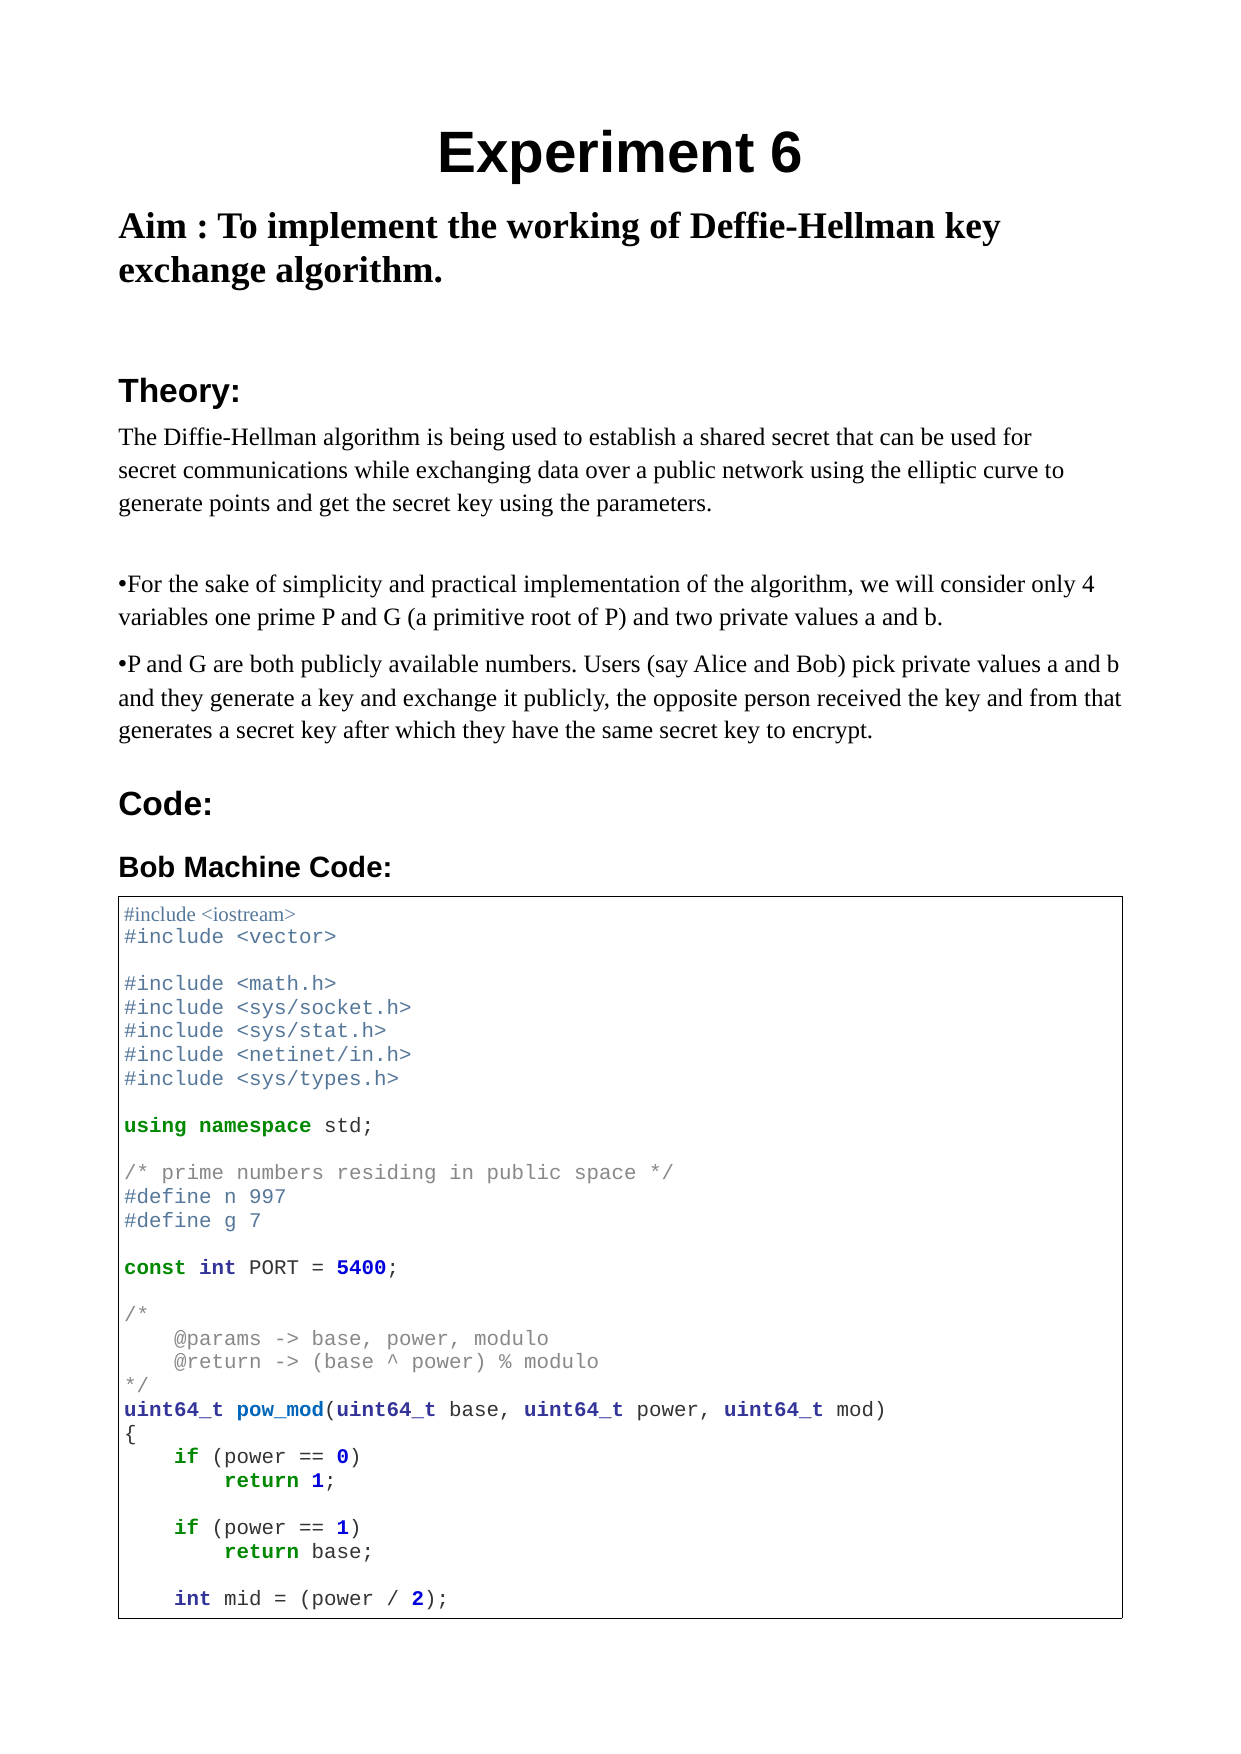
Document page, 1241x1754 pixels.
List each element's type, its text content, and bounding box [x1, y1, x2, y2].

list For the sake of simplicity and practical implementation of the algorithm, we will consider only 4 variables one prime P and G (a primitive root of P) and two private values a and b. [118, 569, 1122, 631]
subtitle Bob Machine Code: [118, 850, 1122, 883]
table_header #include <iostream> #include <vector> #include <math.h> #include <sys/socket.h> #include <sys/stat.h> #include <netinet/in.h> #include <sys/types.h> using namespace std; /* prime numbers residing in public space */ #define n 997 #define g 7 const int PORT = 5400; /* @params -> base, power, modulo @return -> (base ^ power) % modulo */ uint64_t pow_mod(uint64_t base, uint64_t power, uint64_t mod) { if (power == 0) return 1; if (power == 1) return base; int mid = (power / 2); [119, 897, 1122, 1617]
subtitle Code: [118, 784, 1122, 823]
title Experiment 6 [118, 118, 1122, 185]
text The Diffie-Hellman algorithm is being used to establish a shared secret that can be used for secret communications while exchanging data over a public network using the elliptic curve to generate points and get the secret key using the parameters. [118, 422, 1122, 550]
subtitle Theory: [118, 371, 1122, 410]
subtitle Aim : To implement the working of Deffie-Hellman key exchange algorithm. [118, 204, 1122, 290]
list P and G are both publicly available numbers. Users (say Alice and Bob) pick private values a and b and they generate a key and exchange it publicly, the opposite person received the key and from that generates a secret key after which they have the same secret key to encrypt. [118, 649, 1122, 744]
